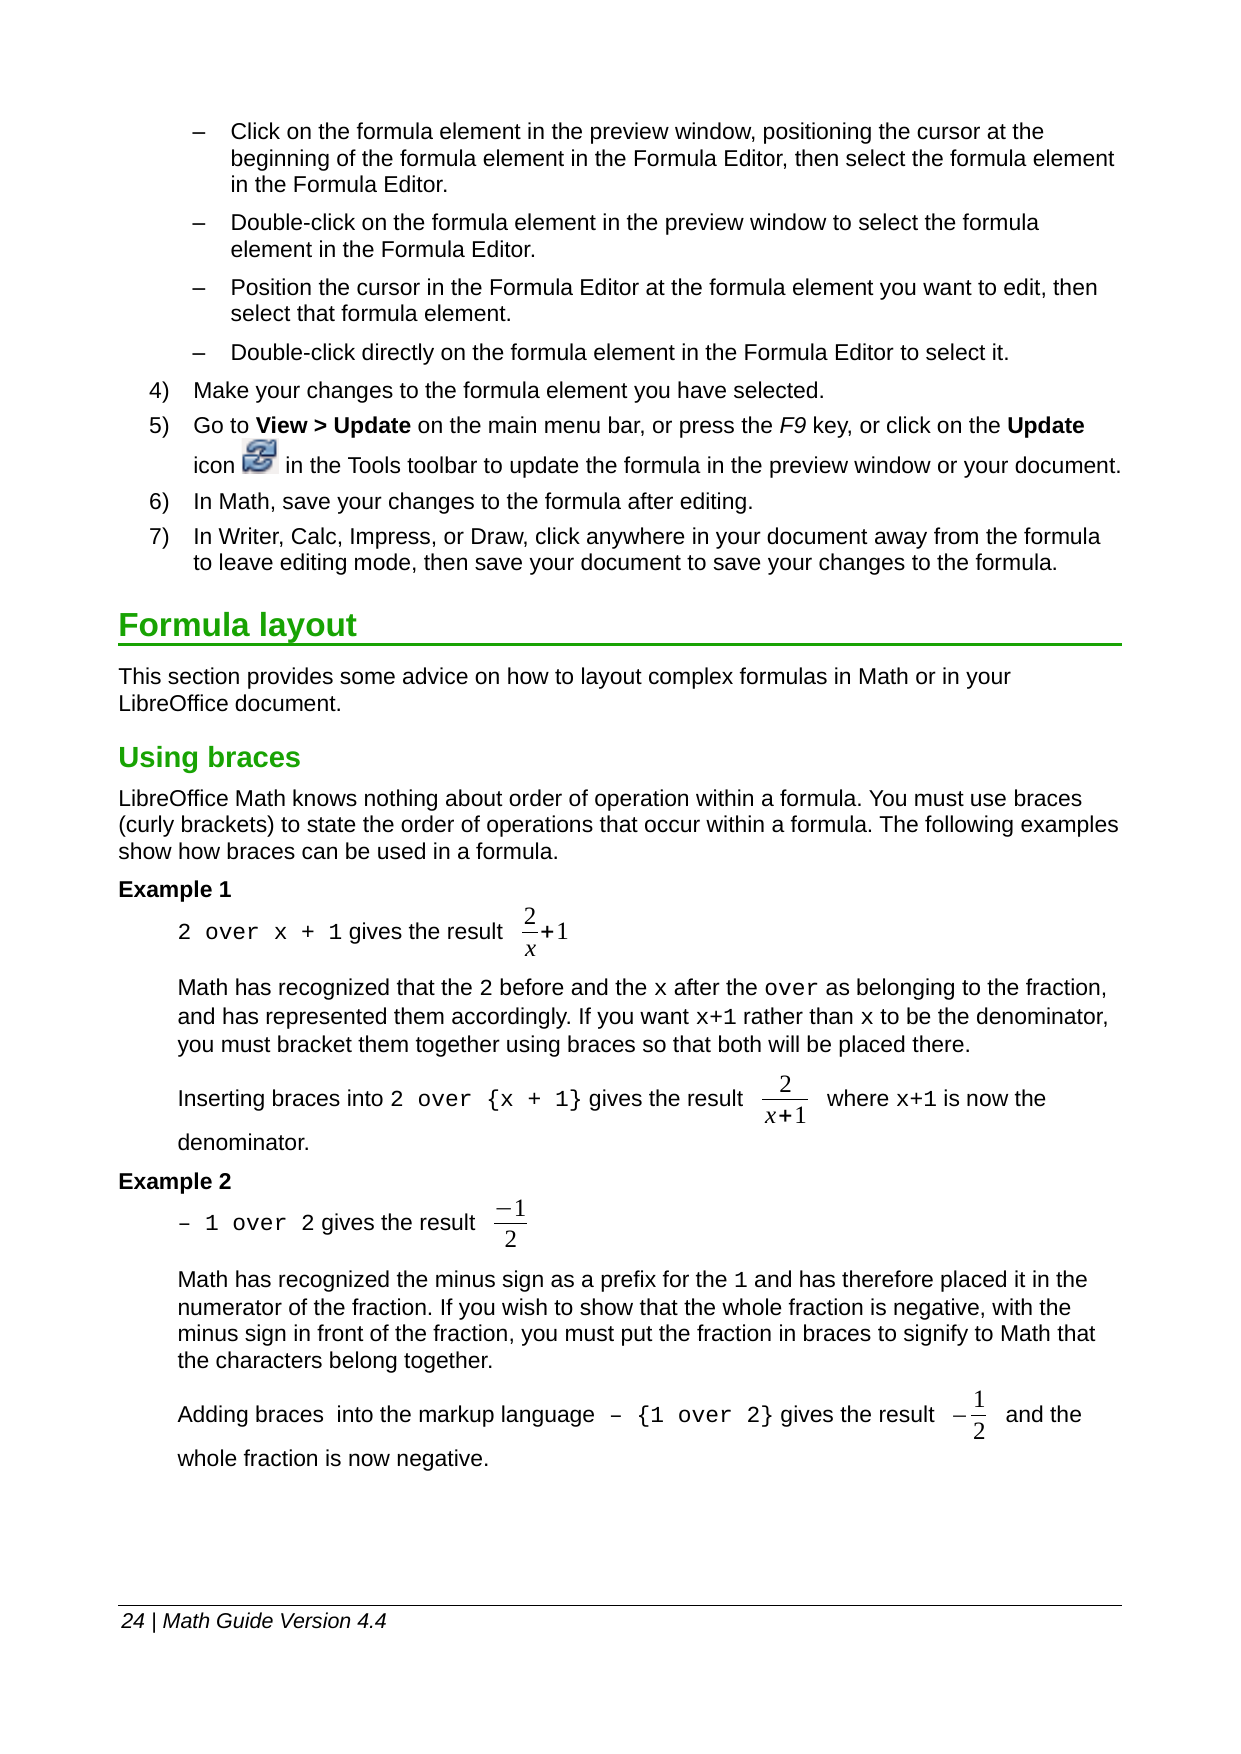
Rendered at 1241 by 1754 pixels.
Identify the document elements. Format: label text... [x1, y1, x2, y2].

list Make your changes to the formula element you have selected. [169, 377, 1122, 403]
text Adding braces into the markup language – {1 over 2} gives the resultand the whole fraction is now negative. [177, 1386, 1122, 1471]
list Double-click on the formula element in the preview window to select the formula element in the Formula Editor. [192, 209, 1122, 262]
list Double-click directly on the formula element in the Formula Editor to select it. [192, 338, 1122, 365]
picture [241, 438, 279, 474]
list Click on the formula element in the preview window, positioning the cursor at the beginning of the formula element in the Formula Editor, then select the formula element in the Formula Editor. [192, 118, 1122, 197]
text This section provides some advice on how to layout complex formulas in Math or in your LibreOffice document. [118, 663, 1122, 716]
list In Writer, Calc, Impress, or Draw, click anywhere in your document away from the formula to leave editing mode, then save your document to save your changes to the formula. [169, 523, 1122, 576]
text Math has recognized that the 2 before and the x after the over as belonging to the fraction, and has represented them accordingly. If you want x+1 rather than x to be the denominator, you must bracket them together using braces so that both will be placed there. [177, 974, 1122, 1057]
subtitle Using braces [118, 739, 1122, 773]
text Math has recognized the minus sign as a prefix for the 1 and has therefore placed it in the numerator of the fraction. If you wish to show that the whole fraction is negative, with the minus sign in front of the fraction, you must put the fraction in braces to signify to Math that the characters belong together. [177, 1266, 1122, 1373]
subtitle Formula layout [118, 605, 1122, 643]
text Inserting braces into 2 over {x + 1} gives the resultwhere x+1 is now the denominator. [177, 1070, 1122, 1155]
list Position the cursor in the Formula Editor at the formula element you want to edit, then select that formula element. [192, 274, 1122, 327]
text LibreOffice Math knows nothing about order of operation within a formula. You must use braces (curly brackets) to state the order of operations that occur within a formula. The following examples show how braces can be used in a formula. [118, 785, 1122, 864]
list In Math, save your changes to the formula after editing. [169, 488, 1122, 514]
text Example 1 [118, 876, 1122, 903]
text Example 2 [118, 1168, 1122, 1194]
text 2 over x + 1 gives the result [177, 903, 1122, 962]
text – 1 over 2 gives the result [177, 1194, 1122, 1253]
list Go to View > Update on the main menu bar, or press the F9 key, or click on the Update icon in the Tools toolbar to update the formula in the preview window or your document. [169, 412, 1122, 479]
